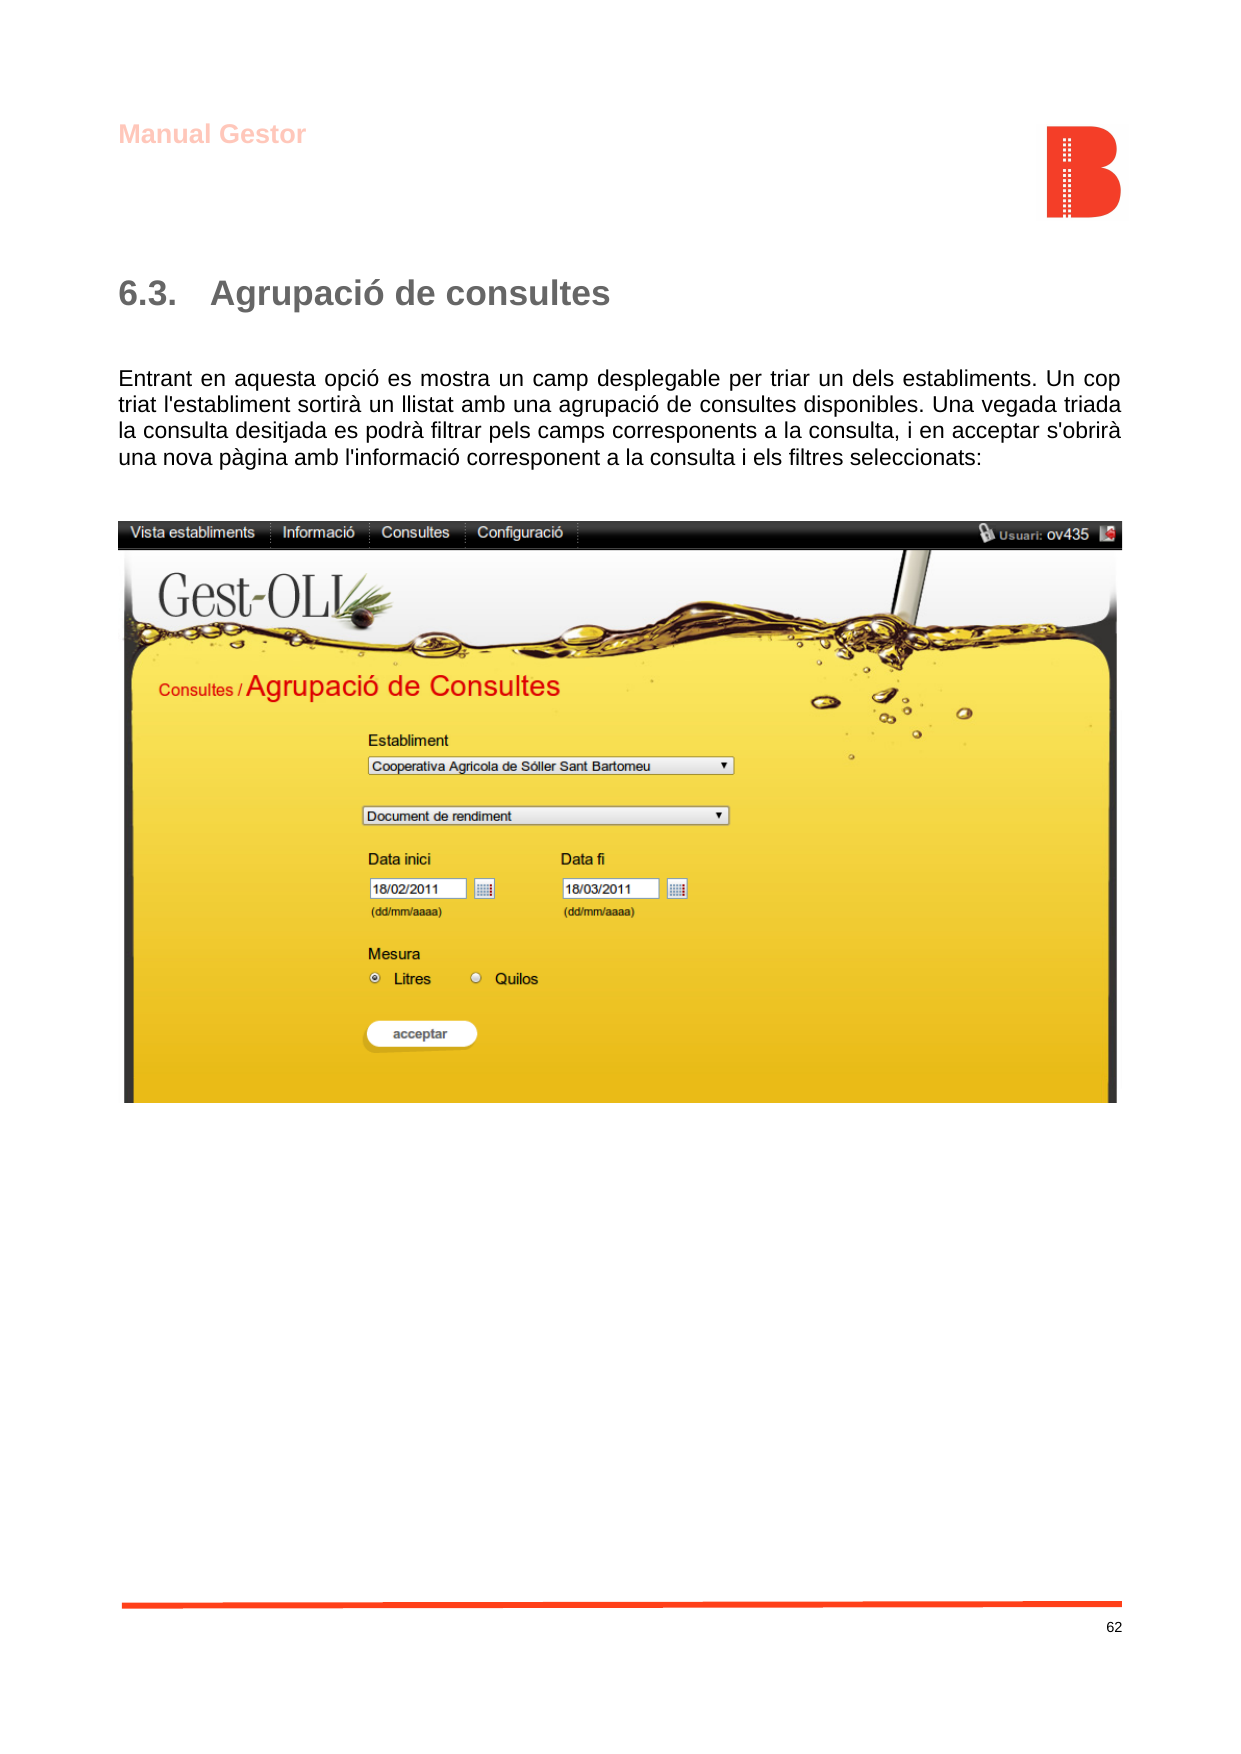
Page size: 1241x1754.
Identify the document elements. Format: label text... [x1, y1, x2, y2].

subtitle Agrupació de consultes [118, 273, 1122, 313]
picture [1036, 124, 1130, 221]
picture [118, 521, 1123, 1103]
text Entrant en aquesta opció es mostra un camp desplegable per triar un dels establiments. Un cop triat l'establiment sortirà un llistat amb una agrupació de consultes disponibles. Una vegada triada la consulta desitjada es podrà filtrar pels camps corresponents a la consulta, i en acceptar s'obrirà una nova pàgina amb l'informació corresponent a la consulta i els filtres seleccionats: [118, 365, 1122, 470]
